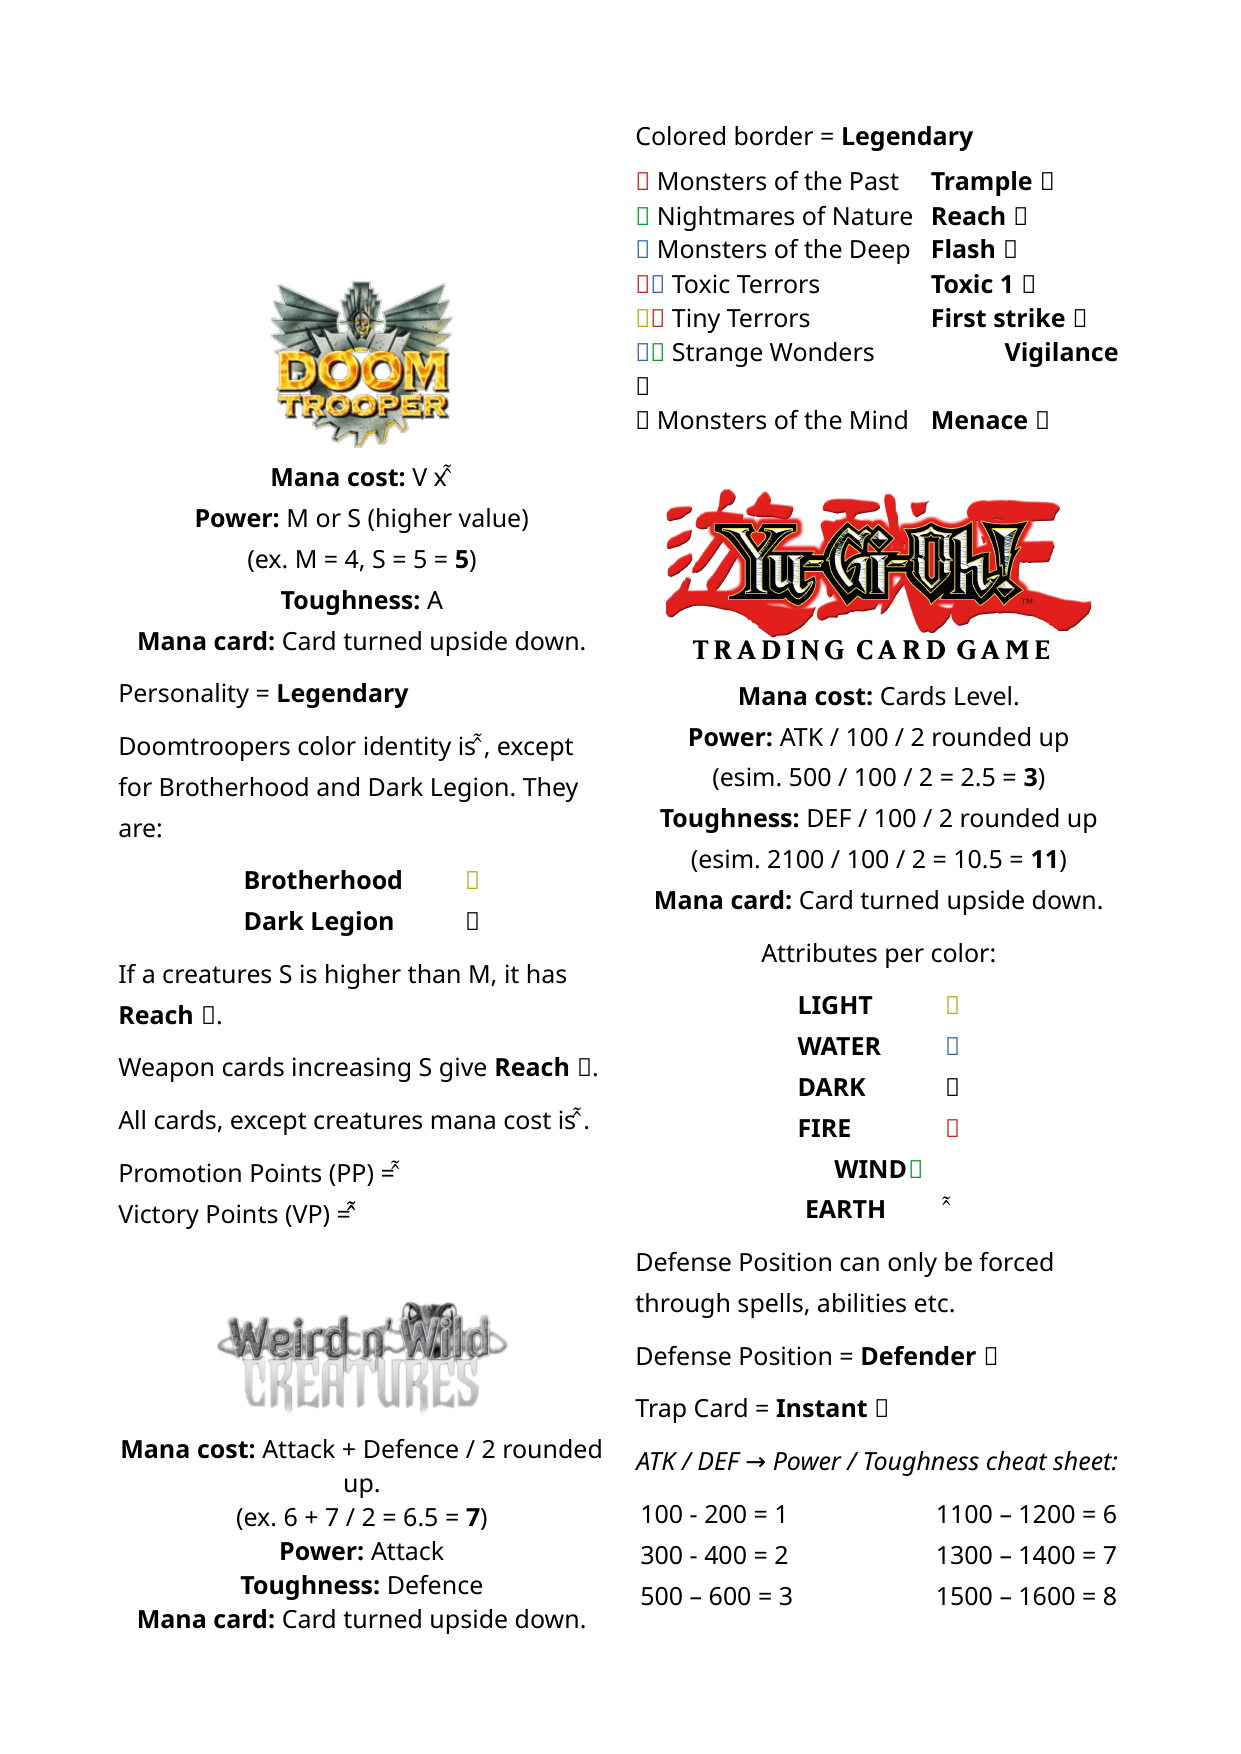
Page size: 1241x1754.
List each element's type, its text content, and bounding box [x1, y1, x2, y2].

text Attributes per color: [635, 935, 1122, 969]
text Mana cost: Cards Level. Power: ATK / 100 / 2 rounded up (esim. 500 / 100 / 2 = 2.5 = 3) Toughness: DEF / 100 / 2 rounded up (esim. 2100 / 100 / 2 = 10.5 = 11) Mana card: Card turned upside down. [635, 678, 1122, 917]
text Personality = Legendary [118, 676, 605, 710]
text Trap Card = Instant  [635, 1391, 1122, 1425]
text Weapon cards increasing S give Reach . [118, 1050, 605, 1084]
text Defense Position can only be forced through spells, abilities etc. [635, 1245, 1122, 1320]
text If a creatures S is higher than M, it has Reach . [118, 956, 605, 1031]
picture [270, 280, 453, 448]
text Doomtroopers color identity is , except for Brotherhood and Dark Legion. They are: [118, 728, 605, 844]
text LIGHT  WATER  DARK  FIRE  WIND  EARTH  [635, 988, 1122, 1226]
text Colored border = Legendary [635, 118, 1122, 152]
text ATK / DEF → Power / Toughness cheat sheet: [635, 1444, 1122, 1478]
text Defense Position = Defender  [635, 1338, 1122, 1372]
picture [666, 489, 1092, 661]
text Promotion Points (PP) =  Victory Points (VP) =  [118, 1155, 605, 1230]
text Mana cost: Attack + Defence / 2 rounded up. (ex. 6 + 7 / 2 = 6.5 = 7) Power: Attack Toughness: Defence Mana card: Card turned upside down. [118, 1431, 605, 1636]
text All cards, except creatures mana cost is . [118, 1103, 605, 1137]
text Mana cost: V x  Power: M or S (higher value) (ex. M = 4, S = 5 = 5) Toughness: A Mana card: Card turned upside down. [118, 460, 605, 657]
picture [208, 1295, 515, 1420]
text Brotherhood  Dark Legion  [118, 863, 605, 938]
text 100 - 200 = 1 1100 – 1200 = 6 300 - 400 = 2 1300 – 1400 = 7 500 – 600 = 3 1500 – 1600 = 8 [635, 1497, 1122, 1612]
text  Monsters of the Past Trample   Nightmares of Nature Reach   Monsters of the Deep Flash   Toxic Terrors Toxic 1   Tiny Terrors First strike   Strange Wonders Vigilance   Monsters of the Mind Menace  [635, 164, 1122, 437]
